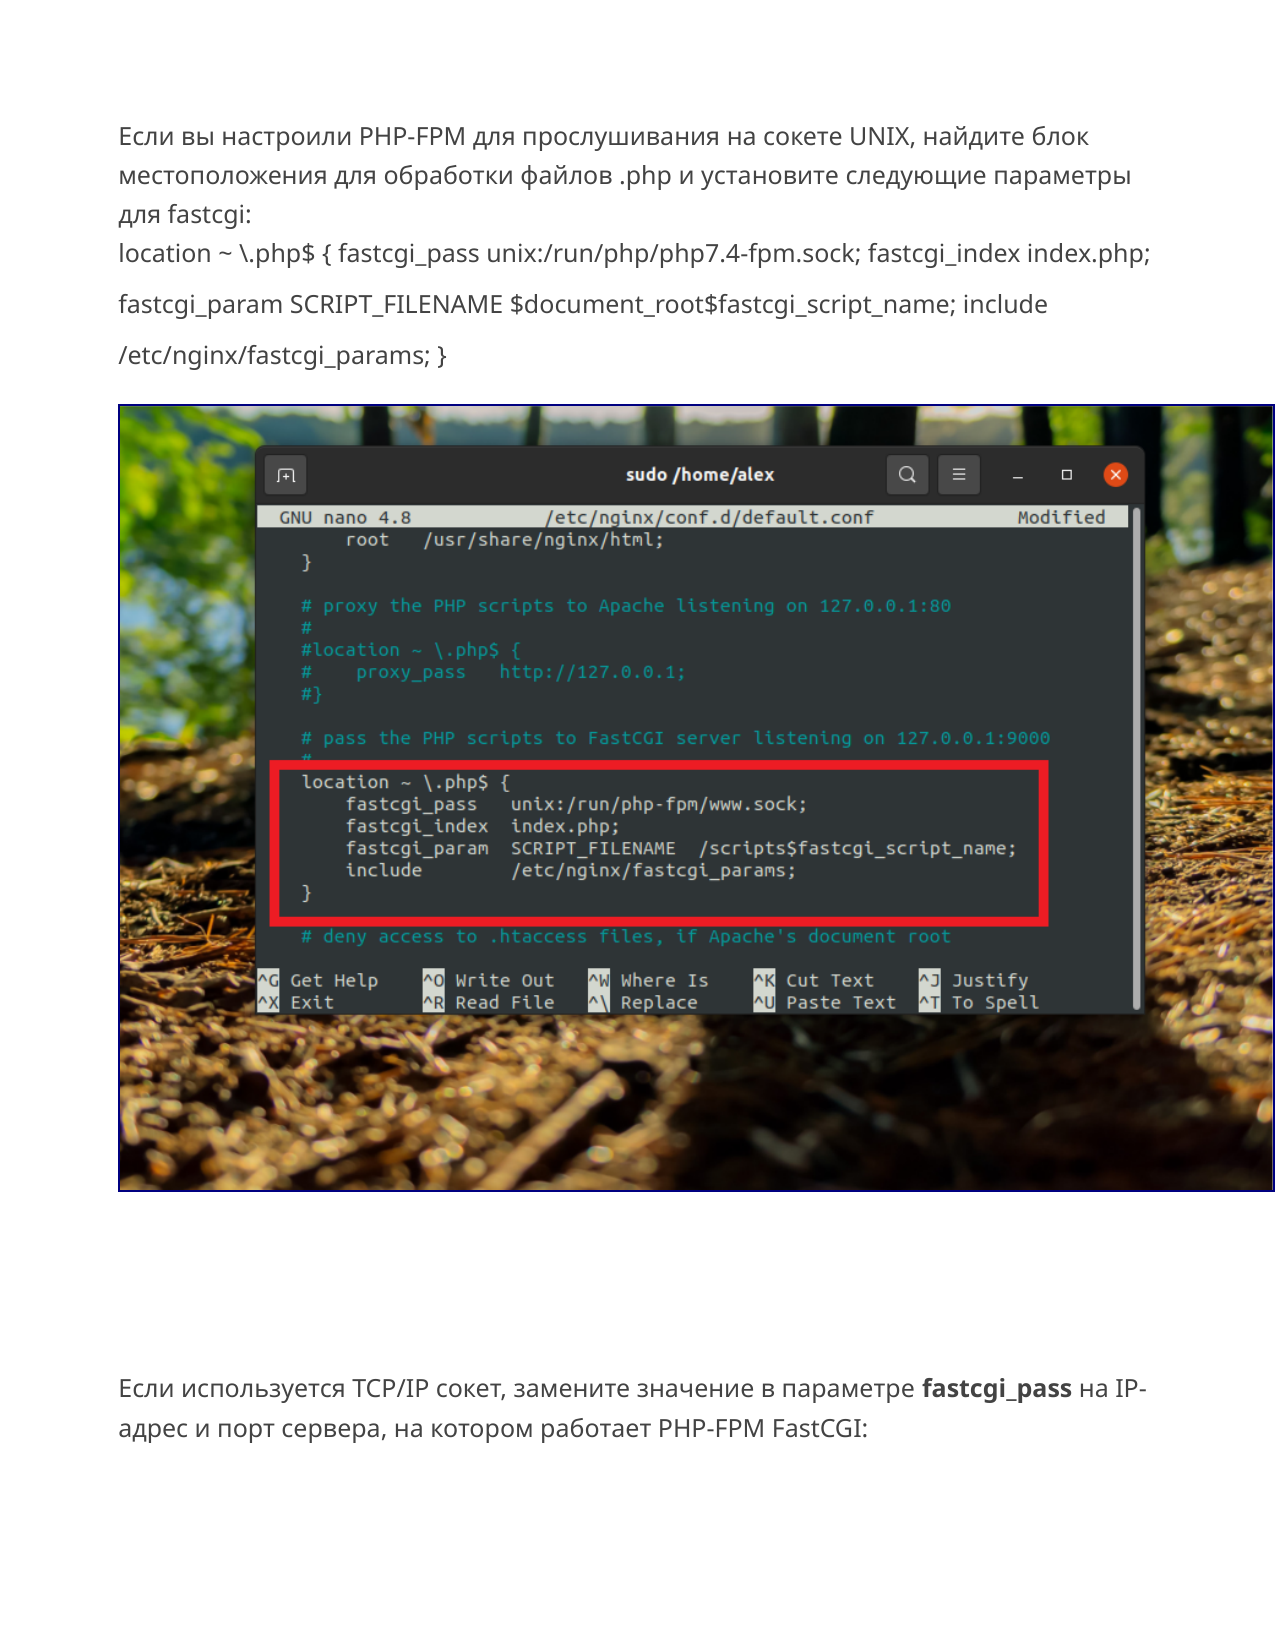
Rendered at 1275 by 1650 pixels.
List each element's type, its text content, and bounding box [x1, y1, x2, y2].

text Если используется TCP/IP сокет, замените значение в параметре fastcgi_pass на IP-адрес и порт сервера, на котором работает PHP-FPM FastCGI: [118, 1371, 1157, 1444]
text Если вы настроили PHP-FPM для прослушивания на сокете UNIX, найдите блок местоположения для обработки файлов .php и установите следующие параметры для fastcgi: [118, 118, 1157, 231]
text location ~ \.php$ { fastcgi_pass unix:/run/php/php7.4-fpm.sock; fastcgi_index index.php; fastcgi_param SCRIPT_FILENAME $document_root$fastcgi_script_name; include /etc/nginx/fastcgi_params; } [118, 236, 1157, 372]
picture [120, 406, 1273, 1190]
